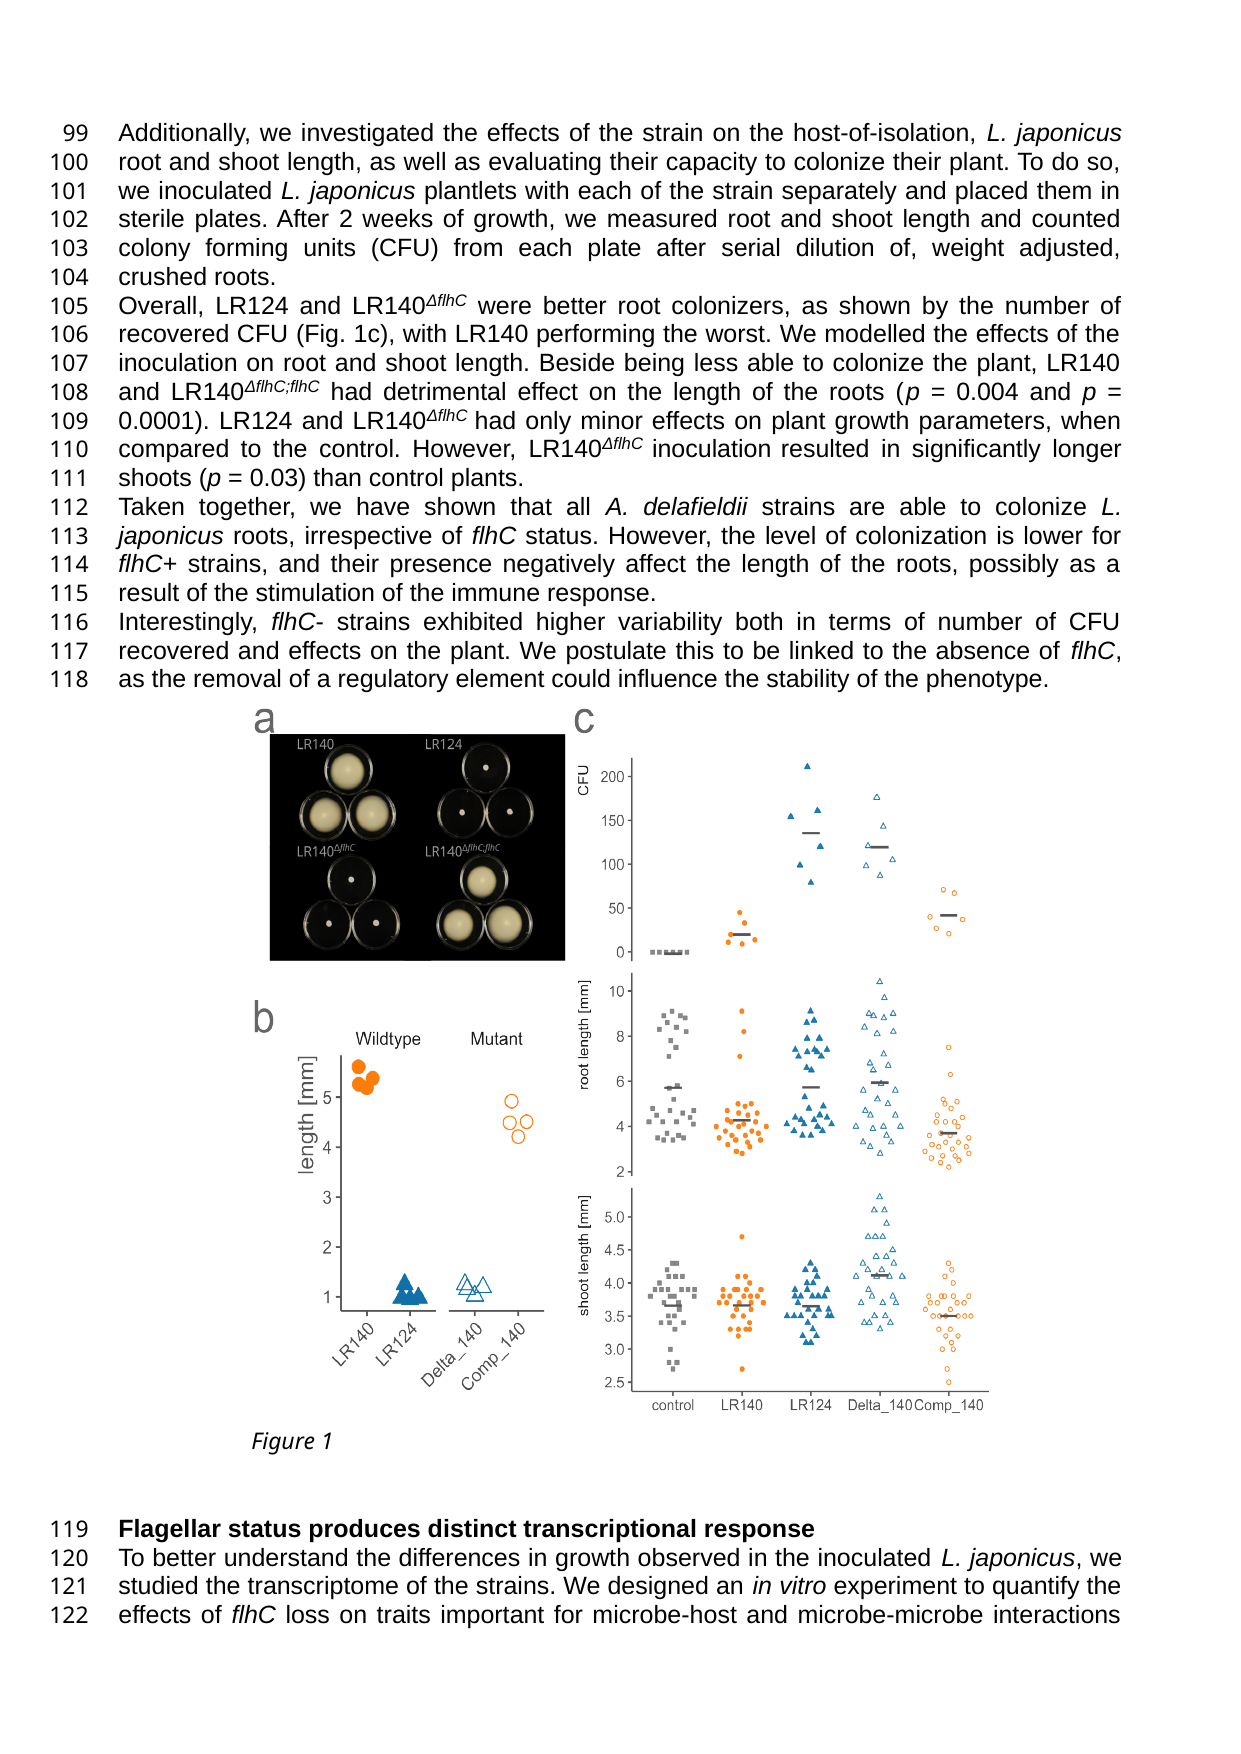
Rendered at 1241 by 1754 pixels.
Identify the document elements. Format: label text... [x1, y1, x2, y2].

text Interestingly, flhC- strains exhibited higher variability both in terms of number of CFU recovered and effects on the plant. We postulate this to be linked to the absence of flhC, as the removal of a regulatory element could influence the stability of the phenotype. [118, 607, 1122, 693]
text Additionally, we investigated the effects of the strain on the host-of-isolation, L. japonicus root and shoot length, as well as evaluating their capacity to colonize their plant. To do so, we inoculated L. japonicus plantlets with each of the strain separately and placed them in sterile plates. After 2 weeks of growth, we measured root and shoot length and counted colony forming units (CFU) from each plate after serial dilution of, weight adjusted, crushed roots. [118, 118, 1122, 291]
picture [251, 705, 989, 1413]
text Flagellar status produces distinct transcriptional response [118, 1514, 1122, 1543]
text Figure 1 [251, 1413, 989, 1456]
text To better understand the differences in growth observed in the inoculated L. japonicus, we studied the transcriptome of the strains. We designed an in vitro experiment to quantify the effects of flhC loss on traits important for microbe-host and microbe-microbe interactions [118, 1543, 1122, 1629]
text Overall, LR124 and LR140ΔflhC were better root colonizers, as shown by the number of recovered CFU (Fig. 1c), with LR140 performing the worst. We modelled the effects of the inoculation on root and shoot length. Beside being less able to colonize the plant, LR140 and LR140ΔflhC;flhC had detrimental effect on the length of the roots (p = 0.004 and p = 0.0001). LR124 and LR140ΔflhC had only minor effects on plant growth parameters, when compared to the control. However, LR140ΔflhC inoculation resulted in significantly longer shoots (p = 0.03) than control plants. [118, 291, 1122, 492]
text Taken together, we have shown that all A. delafieldii strains are able to colonize L. japonicus roots, irrespective of flhC status. However, the level of colonization is lower for flhC+ strains, and their presence negatively affect the length of the roots, possibly as a result of the stimulation of the immune response. [118, 492, 1122, 607]
